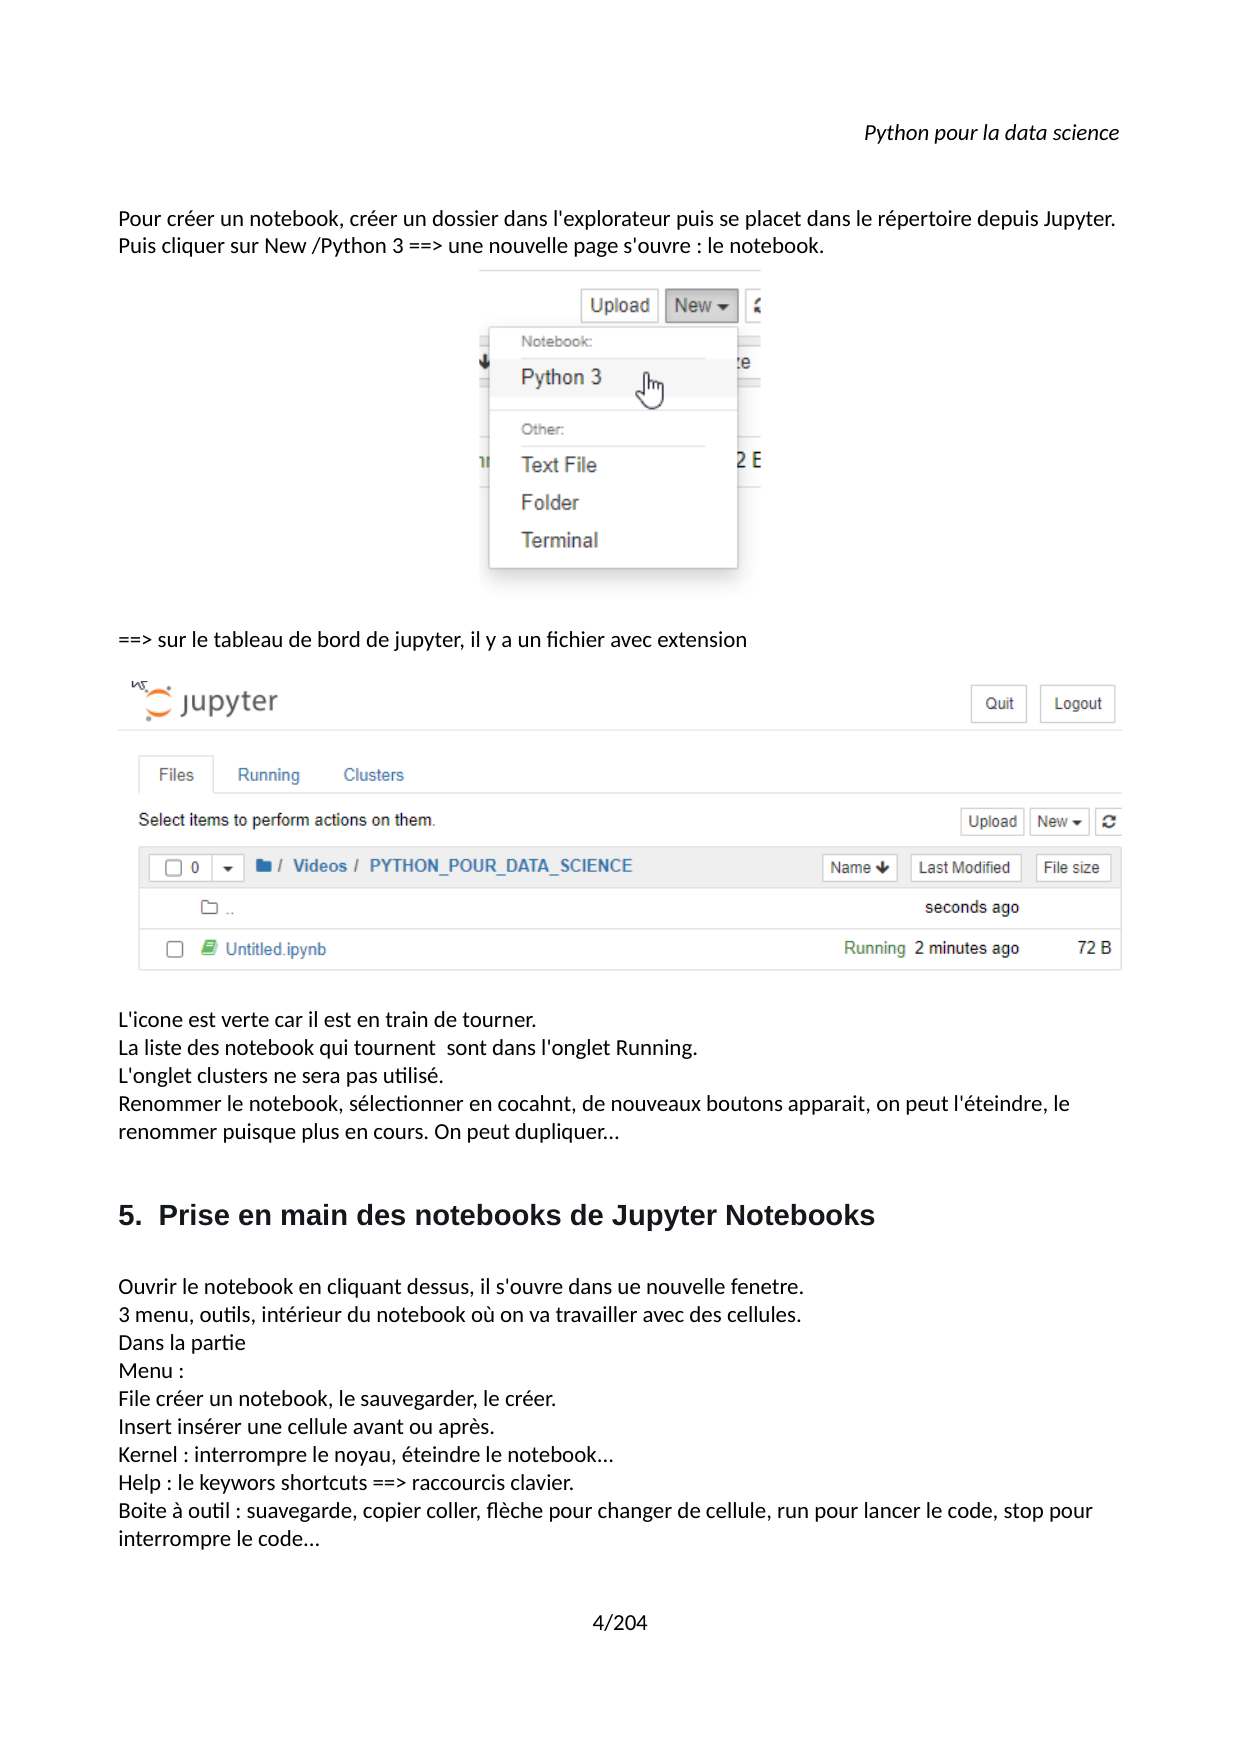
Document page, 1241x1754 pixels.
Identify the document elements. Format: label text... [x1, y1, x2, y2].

text L'onglet clusters ne sera pas utilisé. [118, 1061, 1122, 1089]
text L'icone est verte car il est en train de tourner. [118, 1005, 1122, 1033]
text Puis cliquer sur New /Python 3 ==> une nouvelle page s'ouvre : le notebook. [118, 232, 1122, 260]
text Dans la partie [118, 1328, 1122, 1356]
text La liste des notebook qui tournent sont dans l'onglet Running. [118, 1033, 1122, 1061]
text Menu : [118, 1356, 1122, 1384]
text 3 menu, outils, intérieur du notebook où on va travailler avec des cellules. [118, 1300, 1122, 1328]
picture [118, 681, 1122, 977]
text Insert insérer une cellule avant ou après. [118, 1412, 1122, 1440]
subtitle 5. Prise en main des notebooks de Jupyter Notebooks [118, 1198, 1122, 1232]
text Boite à outil : suavegarde, copier coller, flèche pour changer de cellule, run pour lancer le code, stop pour interrompre le code... [118, 1496, 1122, 1552]
text Pour créer un notebook, créer un dossier dans l'explorateur puis se placet dans le répertoire depuis Jupyter. [118, 204, 1122, 232]
text Ouvrir le notebook en cliquant dessus, il s'ouvre dans ue nouvelle fenetre. [118, 1272, 1122, 1300]
text Kernel : interrompre le noyau, éteindre le notebook... [118, 1440, 1122, 1468]
text Help : le keywors shortcuts ==> raccourcis clavier. [118, 1468, 1122, 1496]
text ==> sur le tableau de bord de jupyter, il y a un fichier avec extension [118, 625, 1122, 653]
text File créer un notebook, le sauvegarder, le créer. [118, 1384, 1122, 1412]
text Renommer le notebook, sélectionner en cocahnt, de nouveaux boutons apparait, on peut l'éteindre, le renommer puisque plus en cours. On peut dupliquer... [118, 1089, 1122, 1145]
picture [479, 259, 761, 598]
